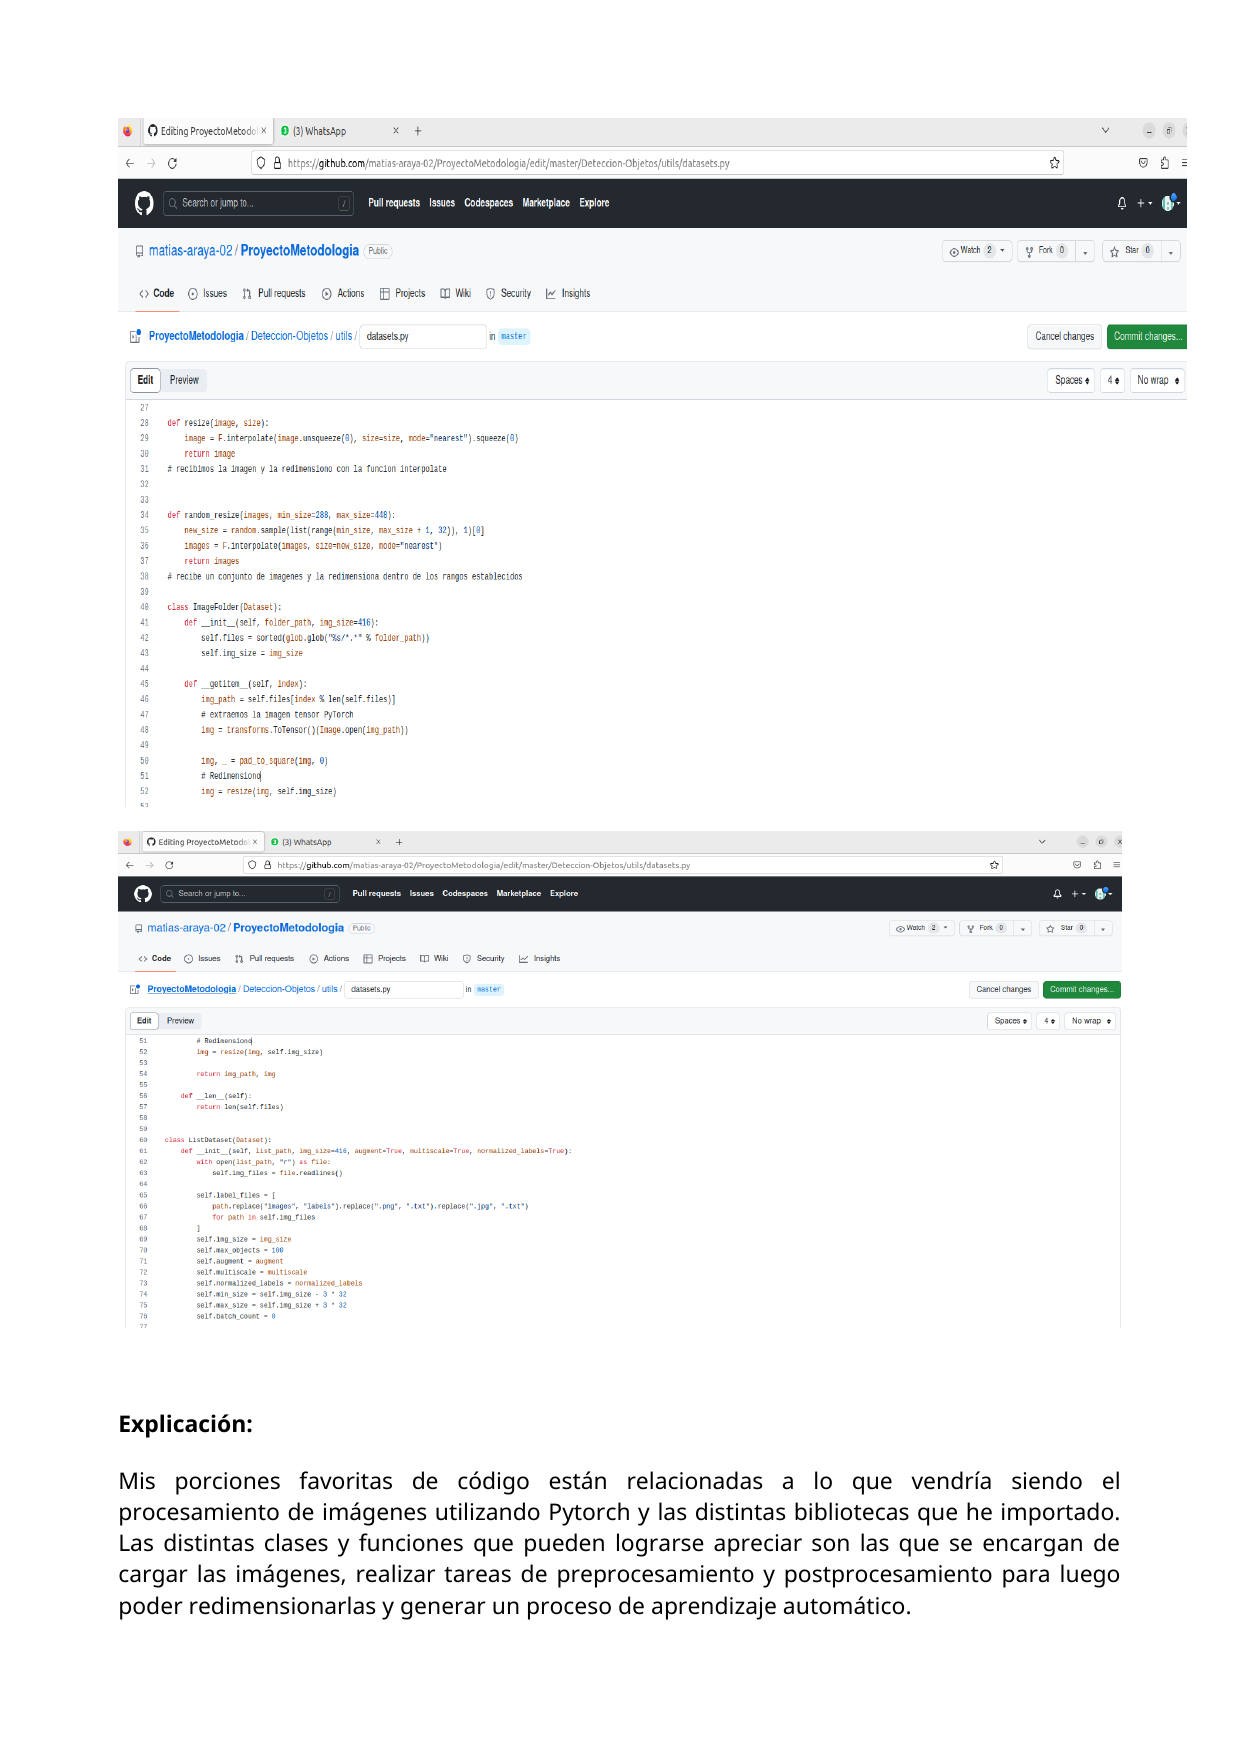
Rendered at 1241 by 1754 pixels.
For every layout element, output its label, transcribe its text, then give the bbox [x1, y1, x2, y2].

text Mis porciones favoritas de código están relacionadas a lo que vendría siendo el procesamiento de imágenes utilizando Pytorch y las distintas bibliotecas que he importado. Las distintas clases y funciones que pueden lograrse apreciar son las que se encargan de cargar las imágenes, realizar tareas de preprocesamiento y postprocesamiento para luego poder redimensionarlas y generar un proceso de aprendizaje automático. [118, 1465, 1122, 1621]
text Explicación: [118, 1408, 1122, 1440]
picture [118, 831, 1122, 1328]
picture [118, 118, 1187, 807]
